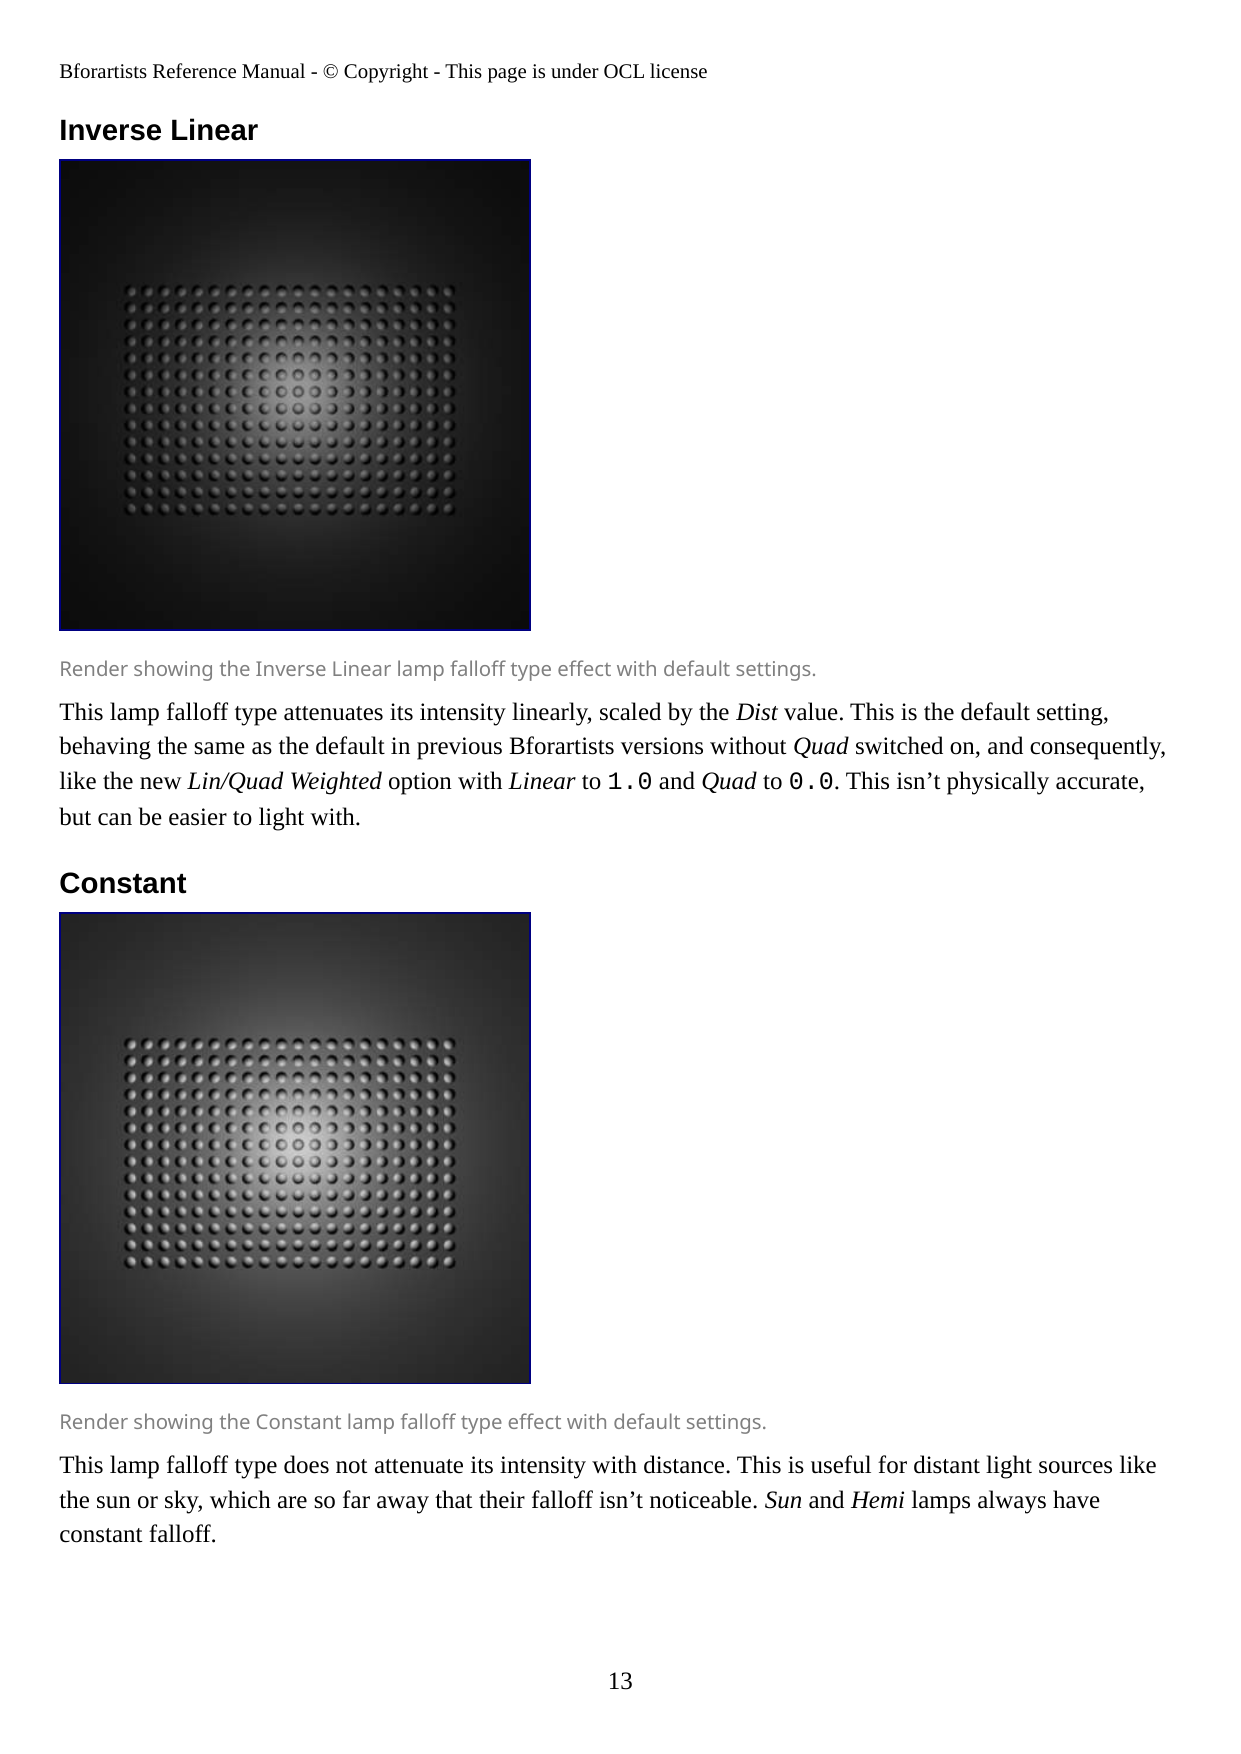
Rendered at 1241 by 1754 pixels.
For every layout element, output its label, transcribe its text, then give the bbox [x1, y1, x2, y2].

text Render showing the Inverse Linear lamp falloff type effect with default settings. [59, 651, 1181, 682]
subtitle Inverse Linear [59, 113, 1181, 146]
subtitle Constant [59, 866, 1181, 900]
text This lamp falloff type does not attenuate its intensity with distance. This is useful for distant light sources like the sun or sky, which are so far away that their falloff isn’t noticeable. Sun and Hemi lamps always have constant falloff. [59, 1450, 1181, 1548]
picture [61, 161, 529, 629]
text Render showing the Constant lamp falloff type effect with default settings. [59, 1404, 1181, 1436]
text This lamp falloff type attenuates its intensity linearly, scaled by the Dist value. This is the default setting, behaving the same as the default in previous Bforartists versions without Quad switched on, and consequently, like the new Lin/Quad Weighted option with Linear to 1.0 and Quad to 0.0. This isn’t physically accurate, but can be easier to light with. [59, 697, 1181, 831]
picture [61, 914, 529, 1383]
